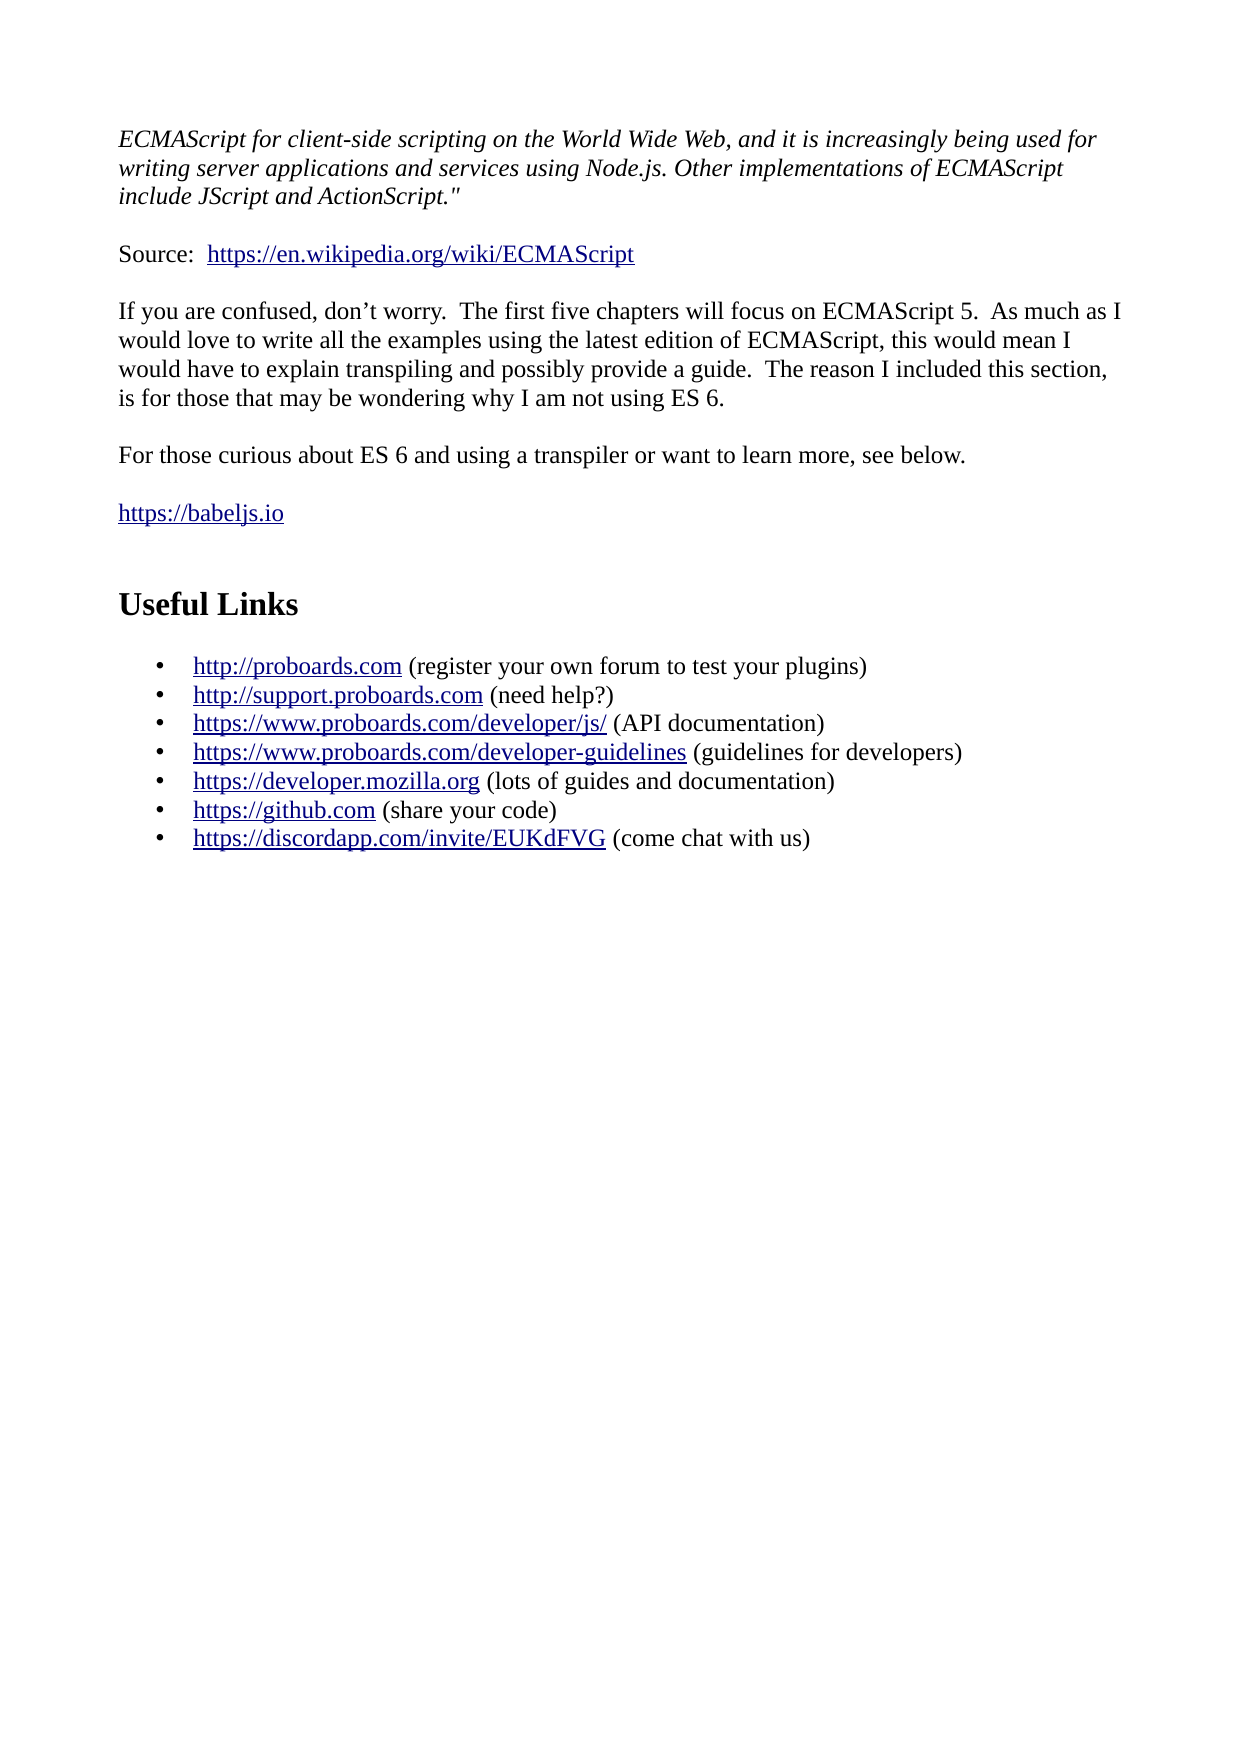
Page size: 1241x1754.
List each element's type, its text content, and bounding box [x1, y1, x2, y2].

text ECMAScript for client-side scripting on the World Wide Web, and it is increasingly being used for writing server applications and services using Node.js. Other implementations of ECMAScript include JScript and ActionScript." [118, 124, 1122, 210]
list http://support.proboards.com (need help?) [156, 680, 1122, 708]
list https://www.proboards.com/developer-guidelines (guidelines for developers) [156, 737, 1122, 766]
text Useful Links [118, 584, 1122, 622]
list https://github.com (share your code) [156, 795, 1122, 823]
list https://www.proboards.com/developer/js/ (API documentation) [156, 708, 1122, 737]
text If you are confused, don’t worry. The first five chapters will focus on ECMAScript 5. As much as I would love to write all the examples using the latest edition of ECMAScript, this would mean I would have to explain transpiling and possibly provide a guide. The reason I included this section, is for those that may be wondering why I am not using ES 6. [118, 296, 1122, 411]
list https://discordapp.com/invite/EUKdFVG (come chat with us) [156, 823, 1122, 852]
text https://babeljs.io [118, 498, 1122, 526]
text For those curious about ES 6 and using a transpiler or want to learn more, see below. [118, 440, 1122, 469]
text Source: https://en.wikipedia.org/wiki/ECMAScript [118, 239, 1122, 268]
list https://developer.mozilla.org (lots of guides and documentation) [156, 766, 1122, 795]
list http://proboards.com (register your own forum to test your plugins) [156, 651, 1122, 680]
